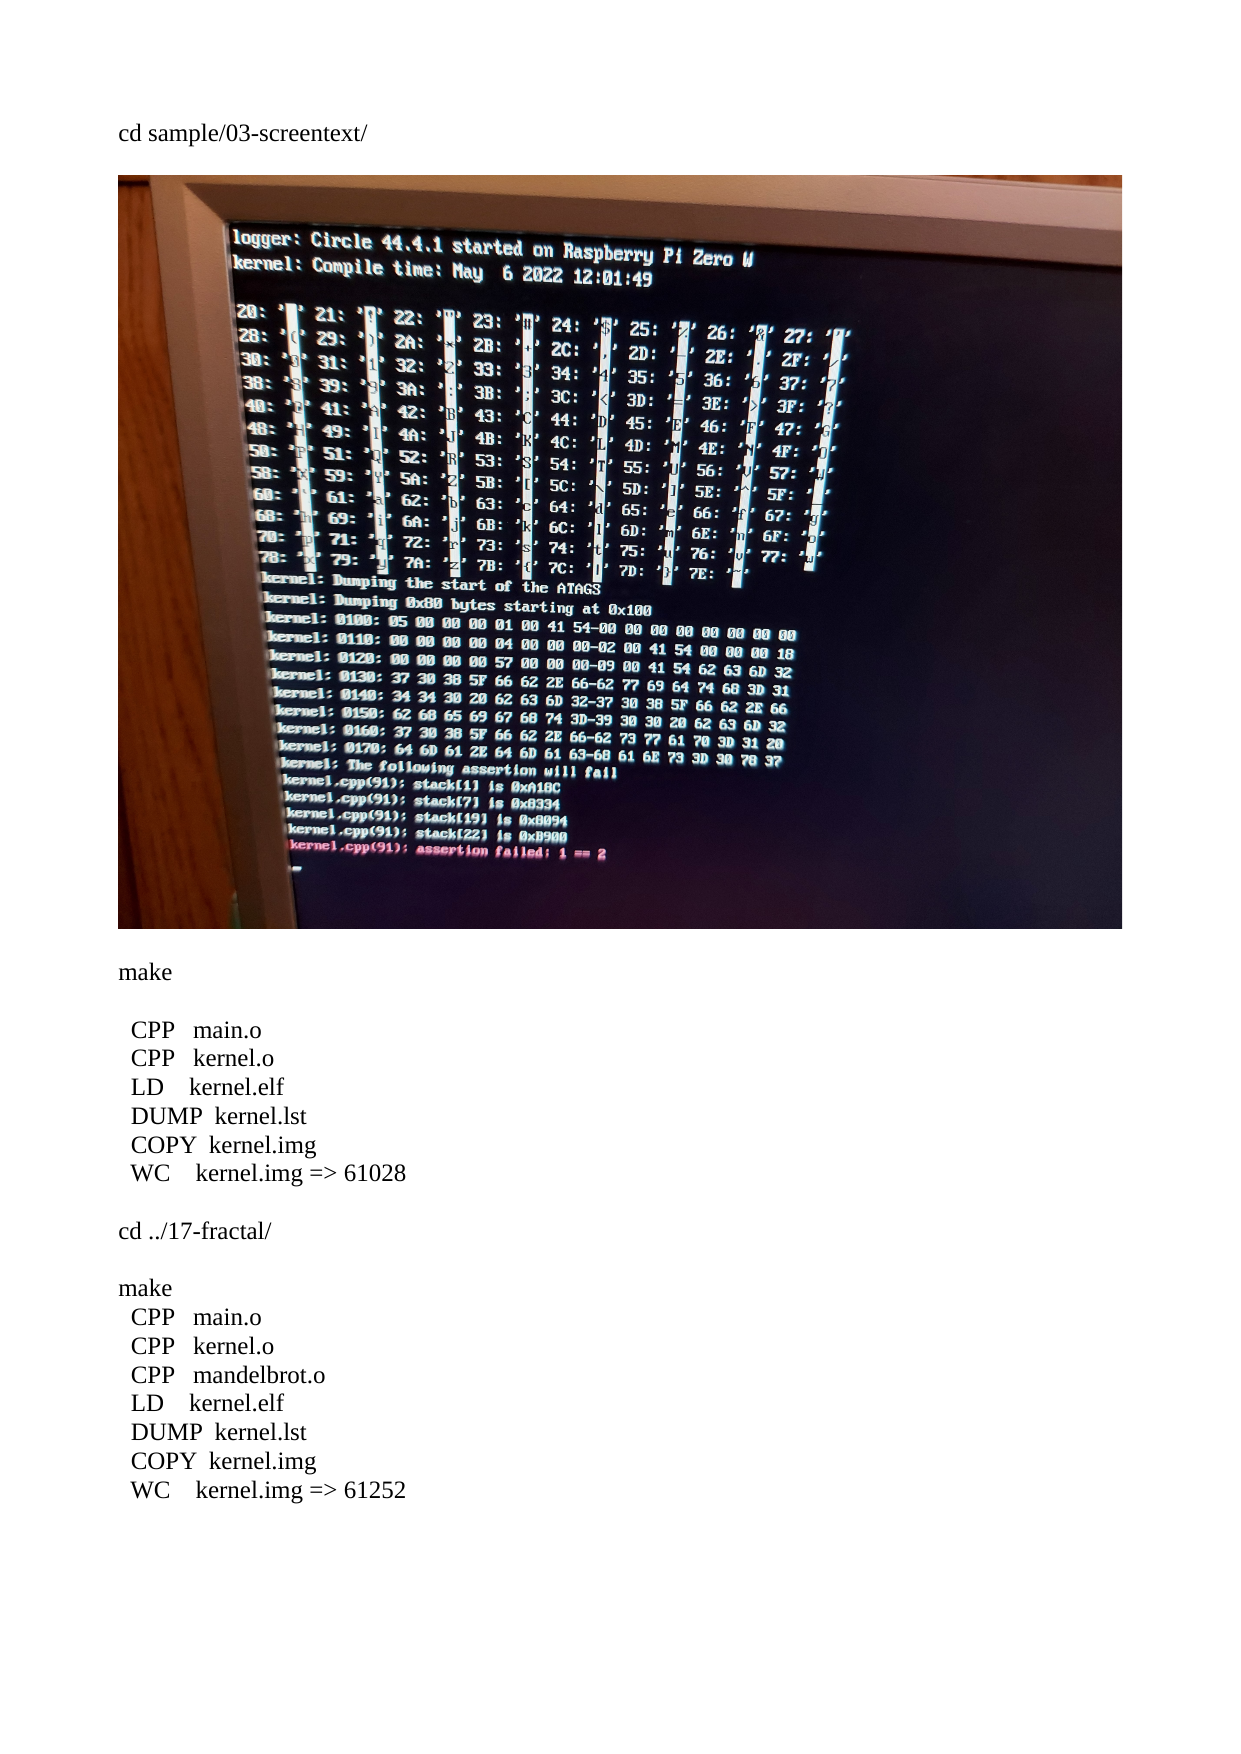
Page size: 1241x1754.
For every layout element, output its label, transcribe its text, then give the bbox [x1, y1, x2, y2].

text CPP mandelbrot.o [118, 1360, 1122, 1388]
text CPP kernel.o [118, 1043, 1122, 1072]
text cd sample/03-screentext/ [118, 118, 1122, 147]
text COPY kernel.img [118, 1446, 1122, 1475]
text COPY kernel.img [118, 1130, 1122, 1158]
picture [118, 175, 1123, 929]
text CPP main.o [118, 1302, 1122, 1331]
text make [118, 957, 1122, 986]
text DUMP kernel.lst [118, 1417, 1122, 1446]
text WC kernel.img => 61252 [118, 1475, 1122, 1503]
text LD kernel.elf [118, 1388, 1122, 1417]
text DUMP kernel.lst [118, 1101, 1122, 1130]
text cd ../17-fractal/ [118, 1216, 1122, 1245]
text WC kernel.img => 61028 [118, 1158, 1122, 1187]
text LD kernel.elf [118, 1072, 1122, 1101]
text make [118, 1273, 1122, 1302]
text CPP main.o [118, 1015, 1122, 1043]
text CPP kernel.o [118, 1331, 1122, 1360]
